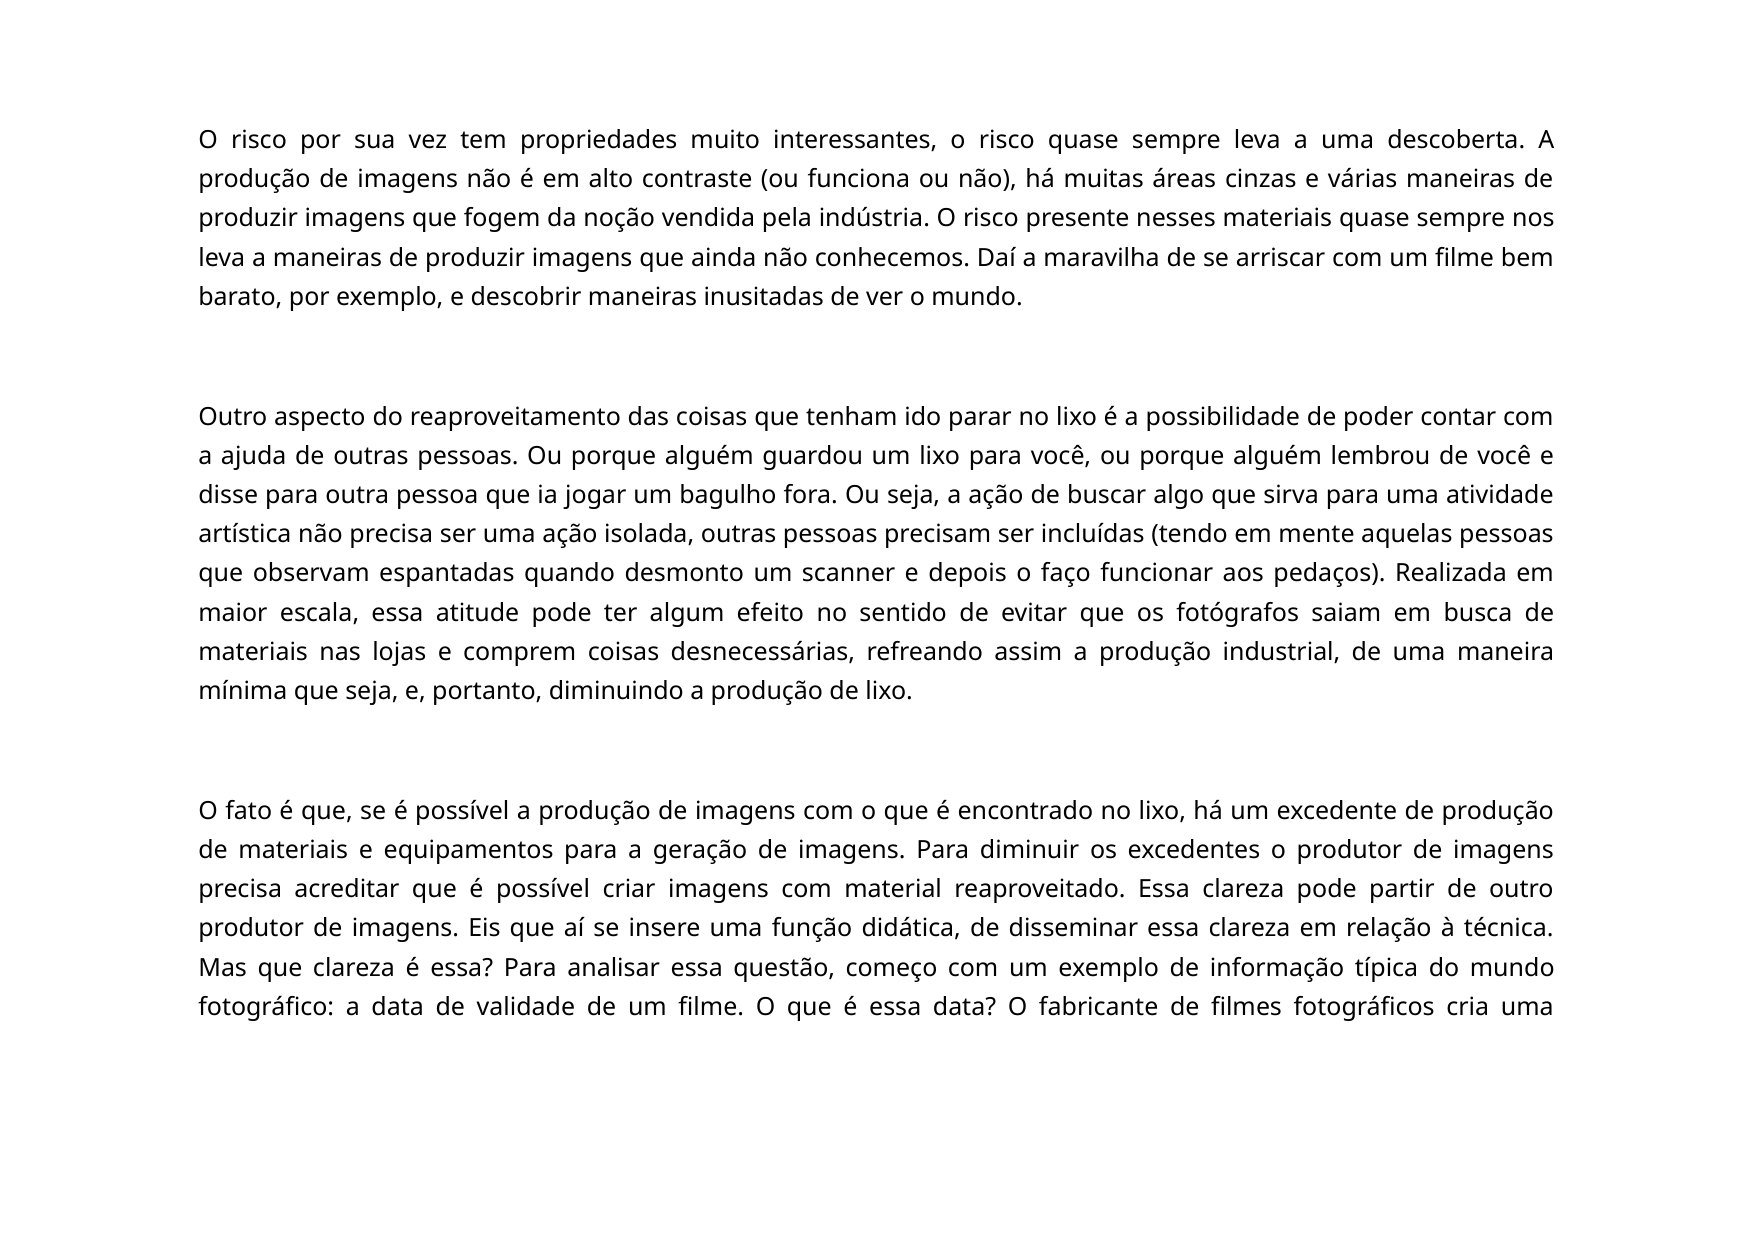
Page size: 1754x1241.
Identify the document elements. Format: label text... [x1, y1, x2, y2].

text O risco por sua vez tem propriedades muito interessantes, o risco quase sempre leva a uma descoberta. A produção de imagens não é em alto contraste (ou funciona ou não), há muitas áreas cinzas e várias maneiras de produzir imagens que fogem da noção vendida pela indústria. O risco presente nesses materiais quase sempre nos leva a maneiras de produzir imagens que ainda não conhecemos. Daí a maravilha de se arriscar com um filme bem barato, por exemplo, e descobrir maneiras inusitadas de ver o mundo. [198, 122, 1556, 312]
text O fato é que, se é possível a produção de imagens com o que é encontrado no lixo, há um excedente de produção de materiais e equipamentos para a geração de imagens. Para diminuir os excedentes o produtor de imagens precisa acreditar que é possível criar imagens com material reaproveitado. Essa clareza pode partir de outro produtor de imagens. Eis que aí se insere uma função didática, de disseminar essa clareza em relação à técnica. Mas que clareza é essa? Para analisar essa questão, começo com um exemplo de informação típica do mundo fotográfico: a data de validade de um filme. O que é essa data? O fabricante de filmes fotográficos cria uma [198, 792, 1556, 1022]
text Outro aspecto do reaproveitamento das coisas que tenham ido parar no lixo é a possibilidade de poder contar com a ajuda de outras pessoas. Ou porque alguém guardou um lixo para você, ou porque alguém lembrou de você e disse para outra pessoa que ia jogar um bagulho fora. Ou seja, a ação de buscar algo que sirva para uma atividade artística não precisa ser uma ação isolada, outras pessoas precisam ser incluídas (tendo em mente aquelas pessoas que observam espantadas quando desmonto um scanner e depois o faço funcionar aos pedaços). Realizada em maior escala, essa atitude pode ter algum efeito no sentido de evitar que os fotógrafos saiam em busca de materiais nas lojas e comprem coisas desnecessárias, refreando assim a produção industrial, de uma maneira mínima que seja, e, portanto, diminuindo a produção de lixo. [198, 398, 1556, 707]
